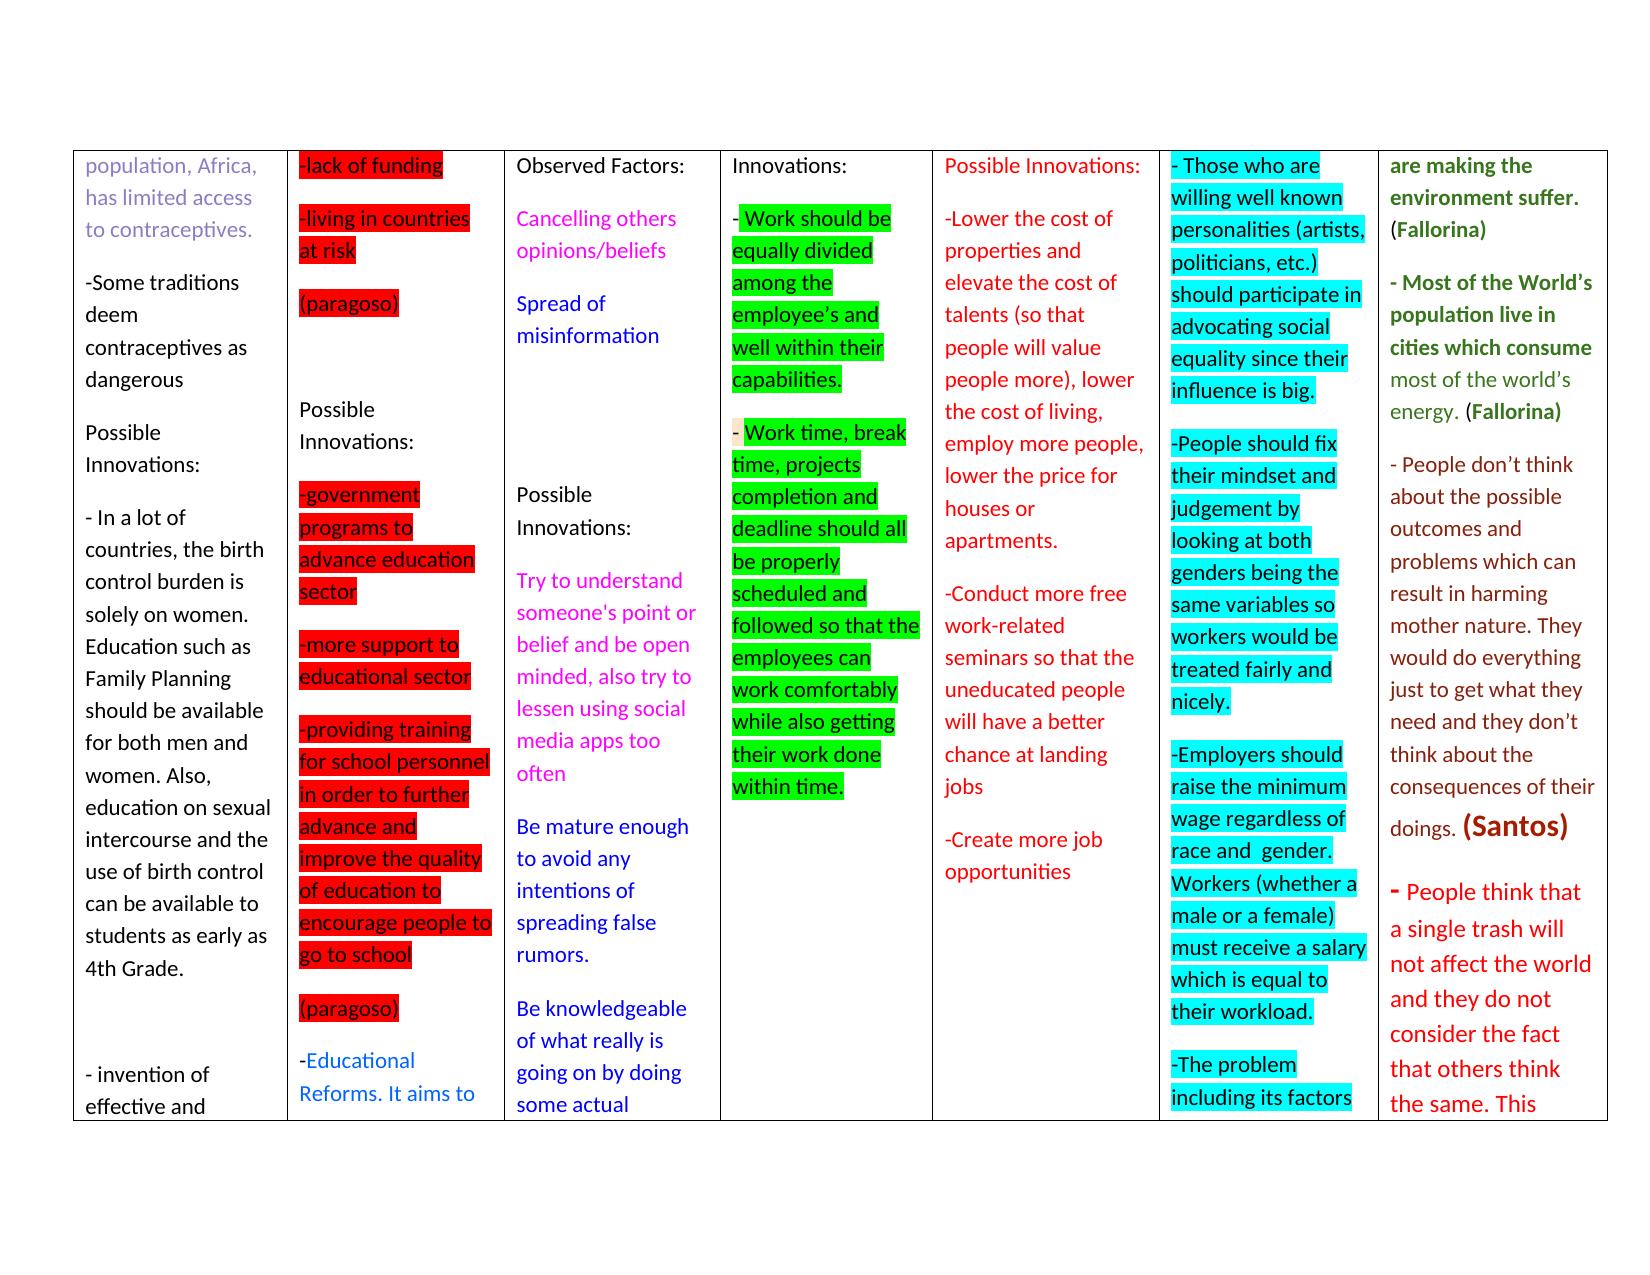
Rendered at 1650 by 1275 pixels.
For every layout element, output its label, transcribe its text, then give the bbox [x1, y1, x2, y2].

table_cell Observed Factors: Cancelling others opinions/beliefs Spread of misinformation Possible Innovations: Try to understand someone's point or belief and be open minded, also try to lessen using social media apps too often Be mature enough to avoid any intentions of spreading false rumors. Be knowledgeable of what really is going on by doing some actual [505, 151, 720, 1120]
table_cell - Those who are willing well known personalities (artists, politicians, etc.) should participate in advocating social equality since their influence is big. -People should fix their mindset and judgement by looking at both genders being the same variables so workers would be treated fairly and nicely. -Employers should raise the minimum wage regardless of race and gender. Workers (whether a male or a female) must receive a salary which is equal to their workload. -The problem including its factors [1160, 151, 1378, 1120]
table_cell are making the environment suffer. (Fallorina) - Most of the World’s population live in cities which consume most of the world’s energy. (Fallorina) - People don’t think about the possible outcomes and problems which can result in harming mother nature. They would do everything just to get what they need and they don’t think about the consequences of their doings. (Santos) - People think that a single trash will not affect the world and they do not consider the fact that others think the same. This [1379, 151, 1607, 1120]
table_cell Possible Innovations: -Lower the cost of properties and elevate the cost of talents (so that people will value people more), lower the cost of living, employ more people, lower the price for houses or apartments. -Conduct more free work-related seminars so that the uneducated people will have a better chance at landing jobs -Create more job opportunities [933, 151, 1159, 1120]
table_cell -lack of funding -living in countries at risk (paragoso) Possible Innovations: -government programs to advance education sector -more support to educational sector -providing training for school personnel in order to further advance and improve the quality of education to encourage people to go to school (paragoso) -Educational Reforms. It aims to [288, 151, 504, 1120]
table_cell Innovations: - Work should be equally divided among the employee’s and well within their capabilities. - Work time, break time, projects completion and deadline should all be properly scheduled and followed so that the employees can work comfortably while also getting their work done within time. [721, 151, 932, 1120]
table_cell population, Africa, has limited access to contraceptives. -Some traditions deem contraceptives as dangerous Possible Innovations: - In a lot of countries, the birth control burden is solely on women. Education such as Family Planning should be available for both men and women. Also, education on sexual intercourse and the use of birth control can be available to students as early as 4th Grade. - invention of effective and [74, 151, 287, 1120]
